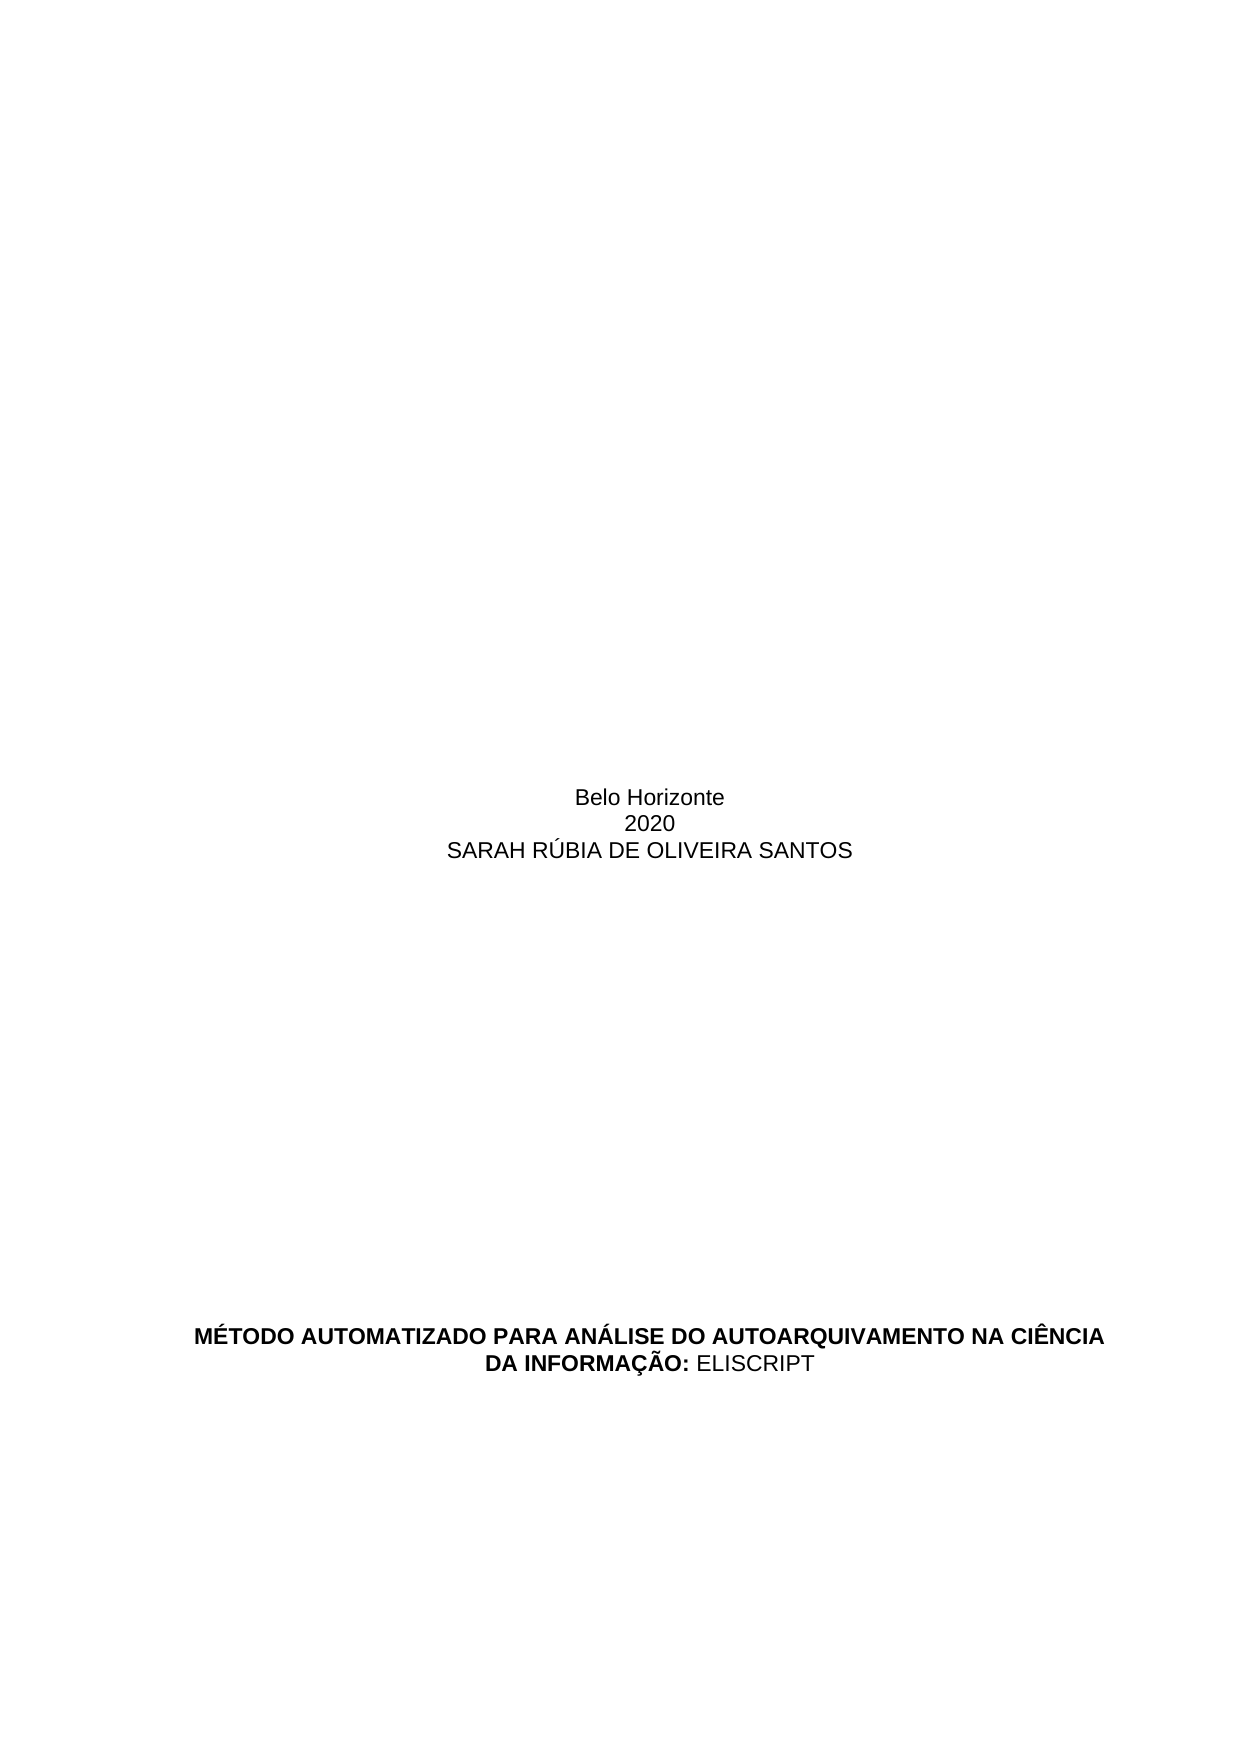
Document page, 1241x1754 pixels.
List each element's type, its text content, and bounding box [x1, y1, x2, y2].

text Belo Horizonte [177, 784, 1122, 810]
text SARAH RÚBIA DE OLIVEIRA SANTOS [177, 837, 1122, 863]
text MÉTODO AUTOMATIZADO PARA ANÁLISE DO AUTOARQUIVAMENTO NA CIÊNCIA DA INFORMAÇÃO: ELISCRIPT [177, 1323, 1122, 1376]
text 2020 [177, 810, 1122, 837]
